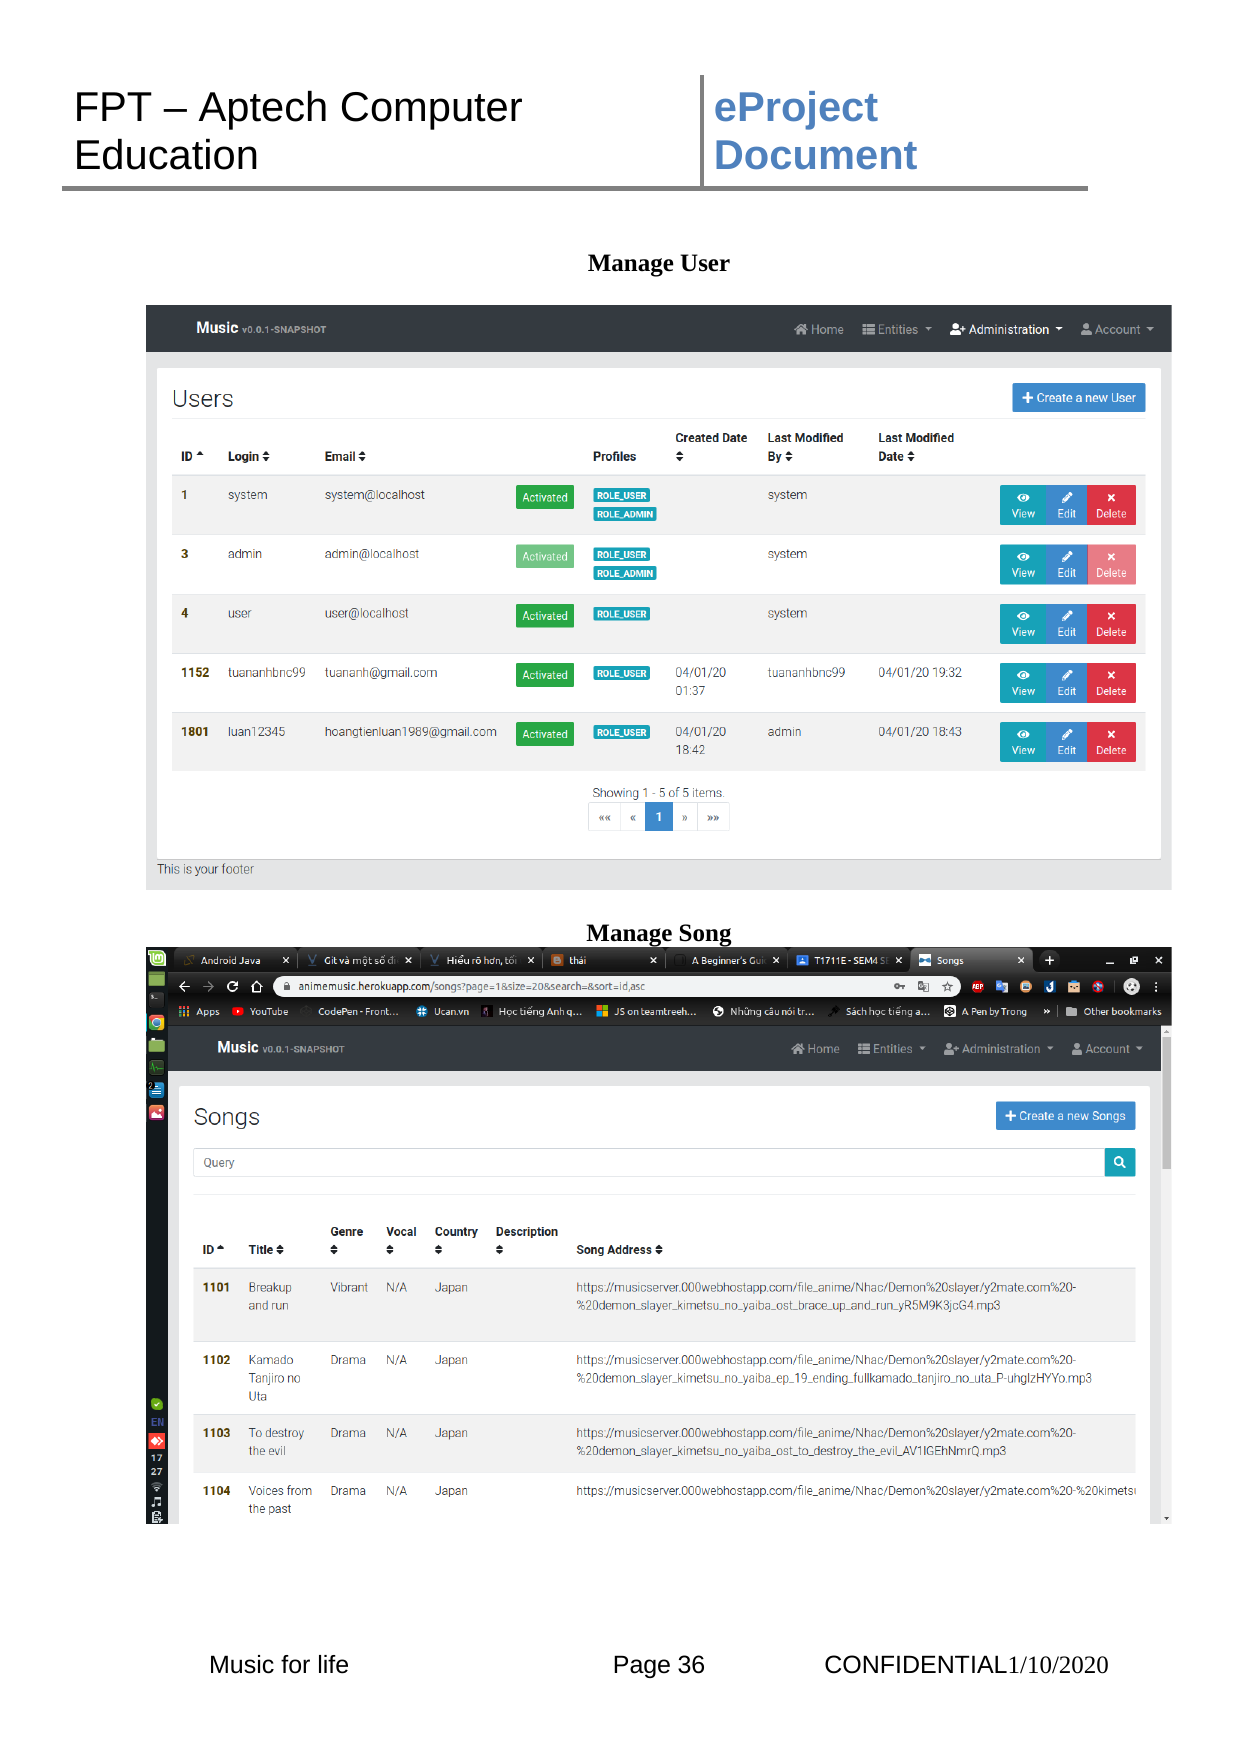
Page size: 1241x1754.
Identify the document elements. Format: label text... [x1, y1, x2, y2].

text Manage Song [146, 918, 1172, 947]
picture [146, 305, 1172, 890]
picture [146, 947, 1172, 1524]
text Manage User [146, 248, 1172, 277]
